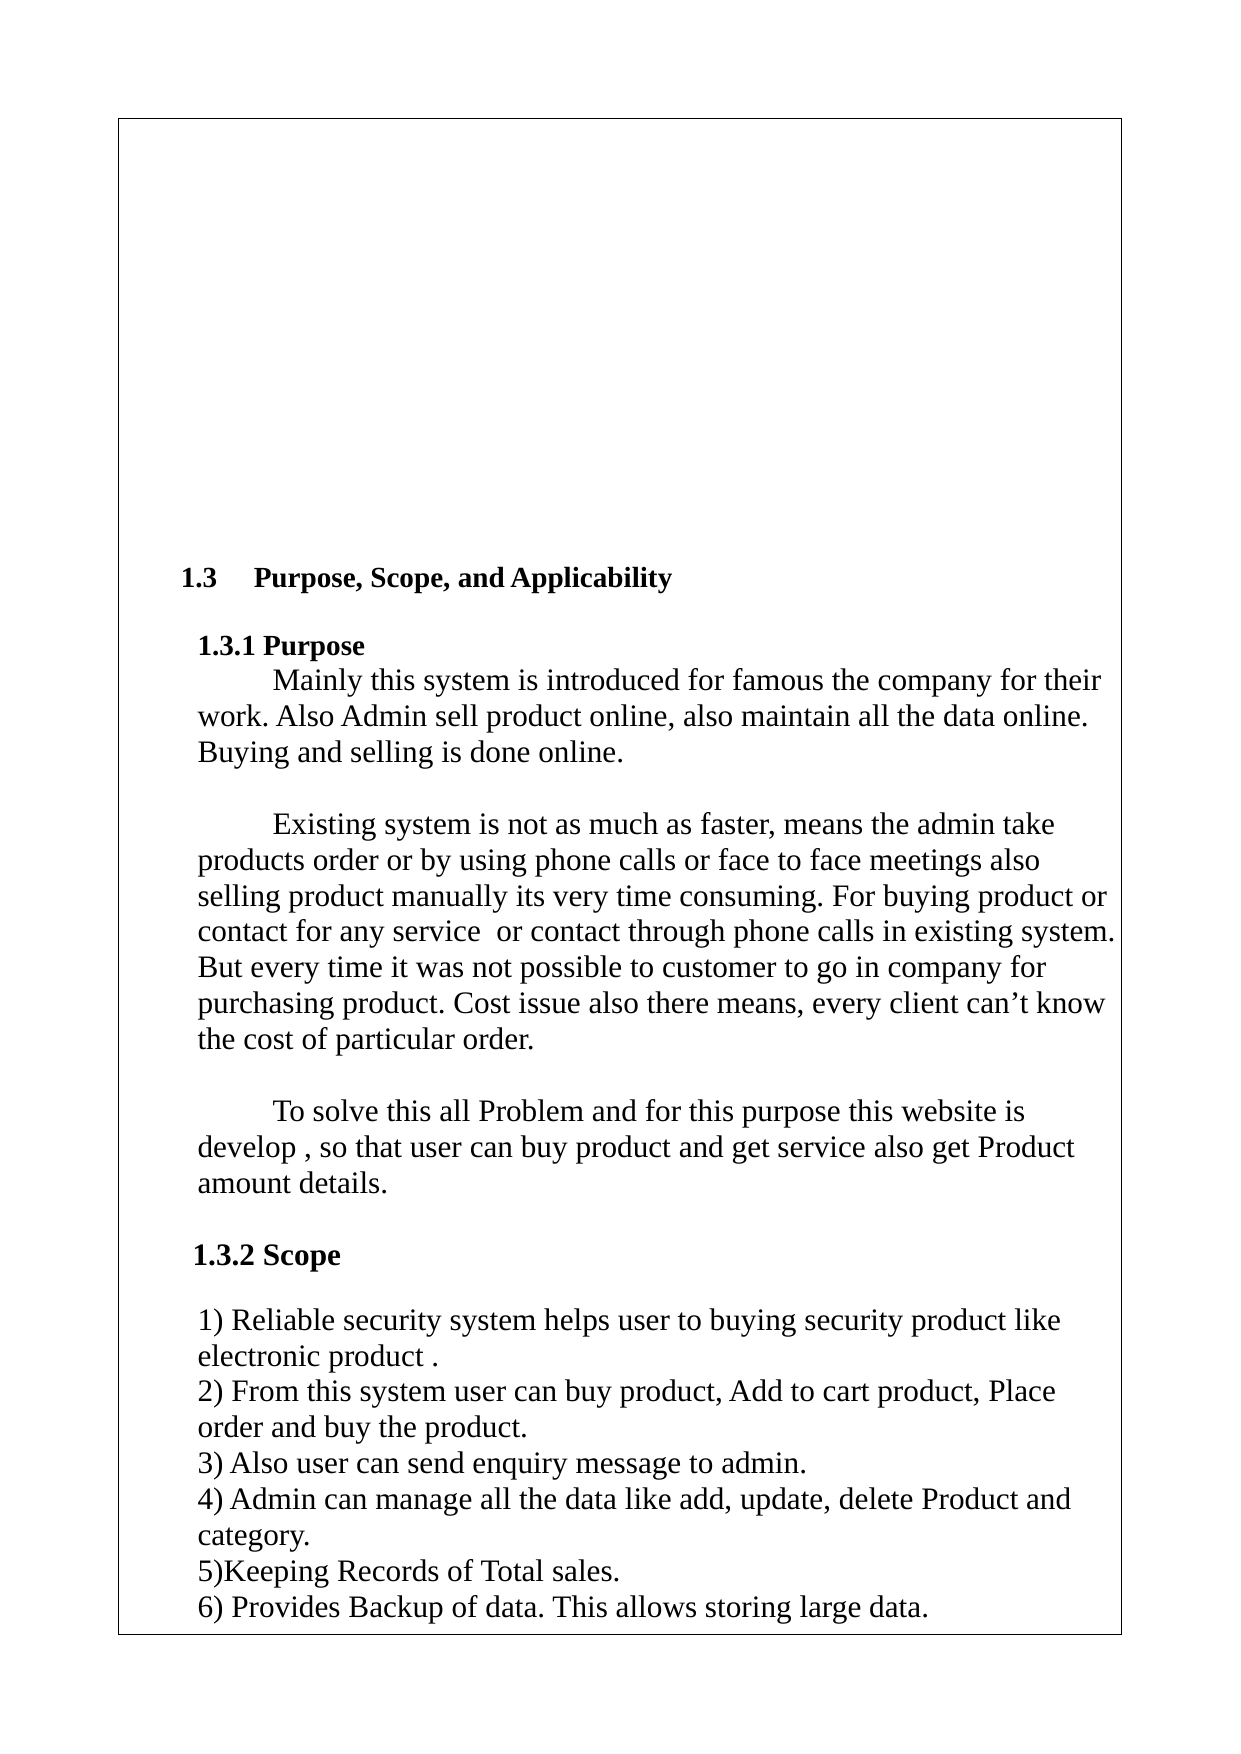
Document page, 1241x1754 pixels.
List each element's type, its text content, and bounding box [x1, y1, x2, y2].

text 1) Reliable security system helps user to buying security product like electronic product . [197, 1301, 1118, 1373]
text 4) Admin can manage all the data like add, update, delete Product and [122, 1481, 1118, 1516]
text 6) Provides Backup of data. This allows storing large data. [122, 1588, 1118, 1624]
text 3) Also user can send enquiry message to admin. [122, 1444, 1118, 1481]
text 1.3.1 Purpose [122, 628, 1118, 661]
text 5)Keeping Records of Total sales. [122, 1552, 1118, 1588]
text 1.3.2 Scope [122, 1236, 1118, 1272]
text category. [122, 1516, 1118, 1552]
text Mainly this system is introduced for famous the company for their work. Also Admin sell product online, also maintain all the data online. Buying and selling is done online. [197, 661, 1118, 769]
text 1.3 Purpose, Scope, and Applicability [122, 561, 1118, 594]
text 2) From this system user can buy product, Add to cart product, Place order and buy the product. [197, 1373, 1118, 1444]
text Existing system is not as much as faster, means the admin take products order or by using phone calls or face to face meetings also selling product manually its very time consuming. For buying product or contact for any service or contact through phone calls in existing system. But every time it was not possible to customer to go in company for purchasing product. Cost issue also there means, every client can’t know the cost of particular order. [197, 805, 1118, 1056]
text To solve this all Problem and for this purpose this website is develop , so that user can buy product and get service also get Product amount details. [197, 1092, 1118, 1200]
